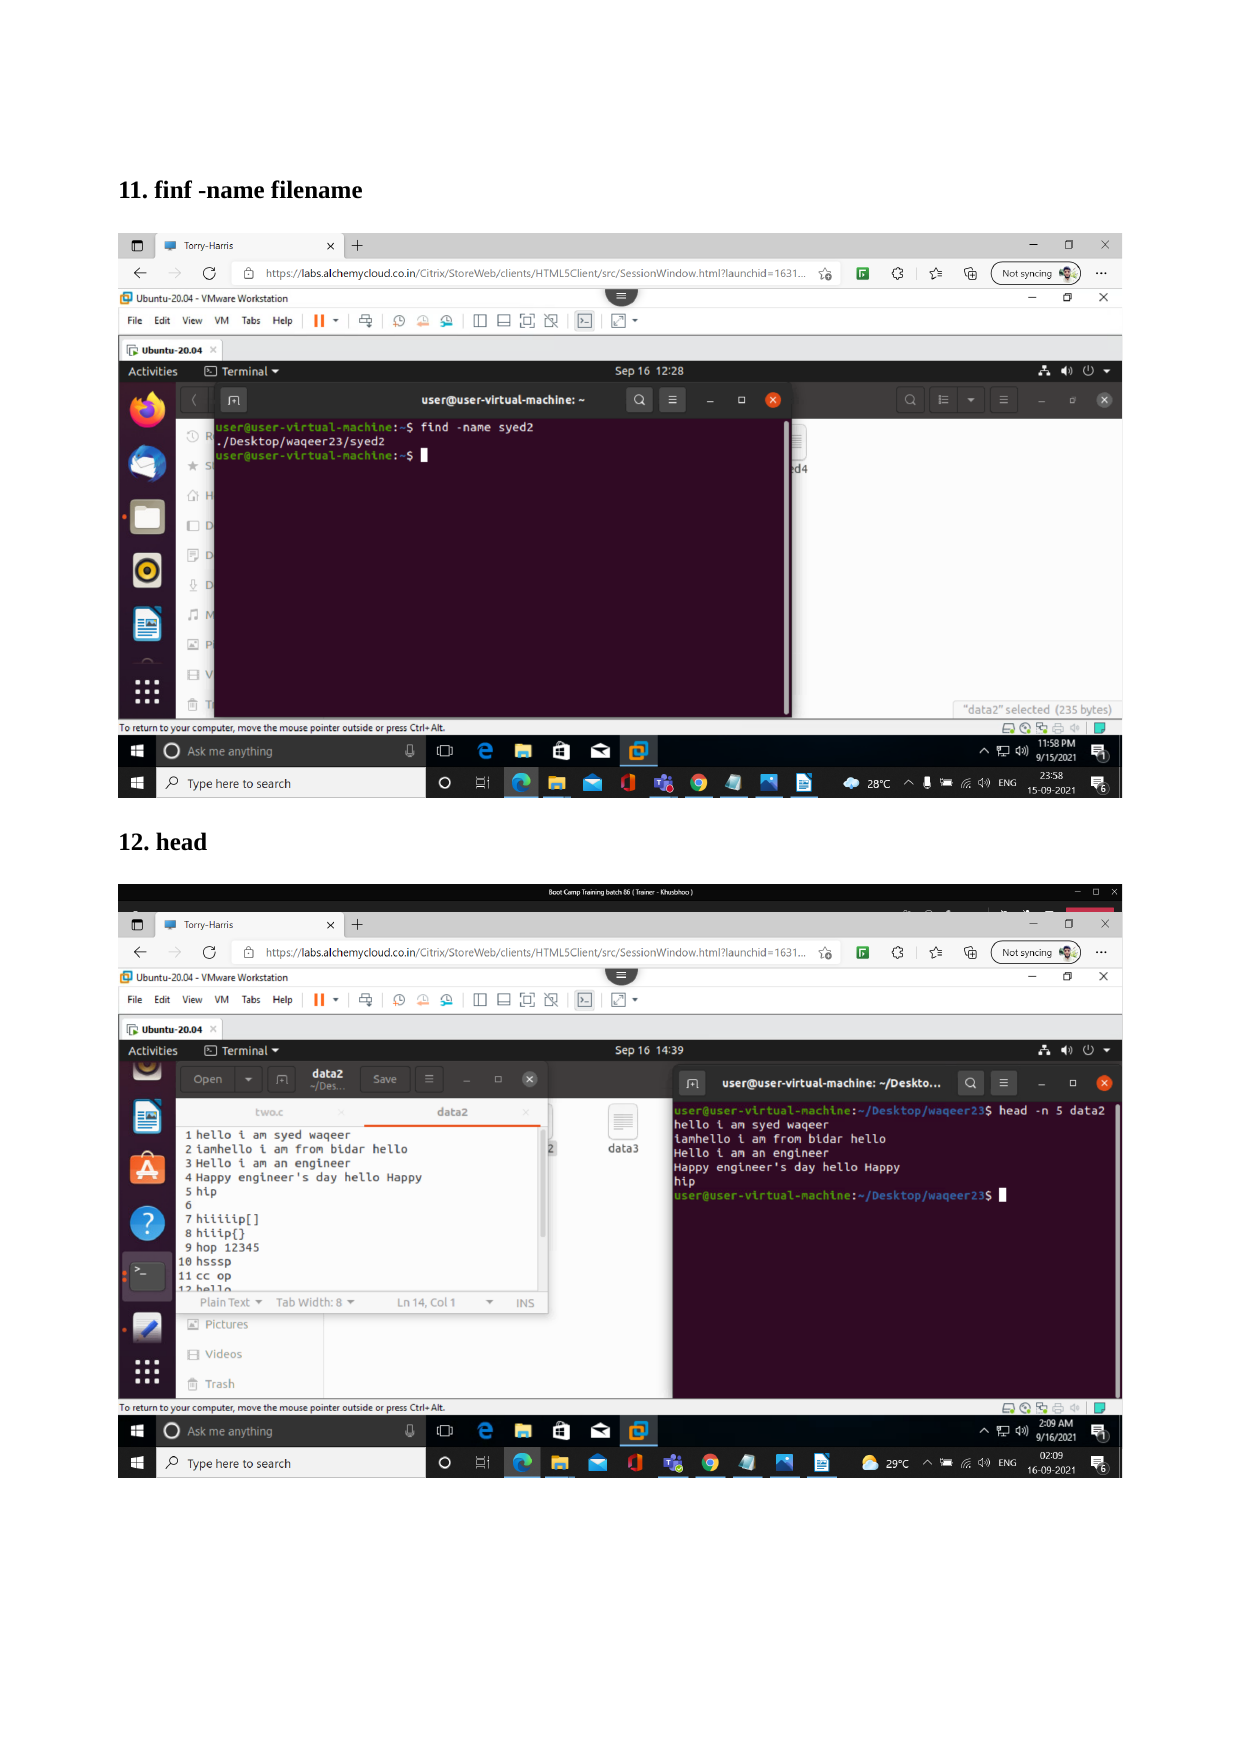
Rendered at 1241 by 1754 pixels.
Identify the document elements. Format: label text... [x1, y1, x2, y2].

picture [118, 884, 1123, 1478]
text 12. head [118, 827, 1122, 855]
text 11. finf -name filename [118, 176, 1122, 204]
picture [118, 233, 1123, 798]
